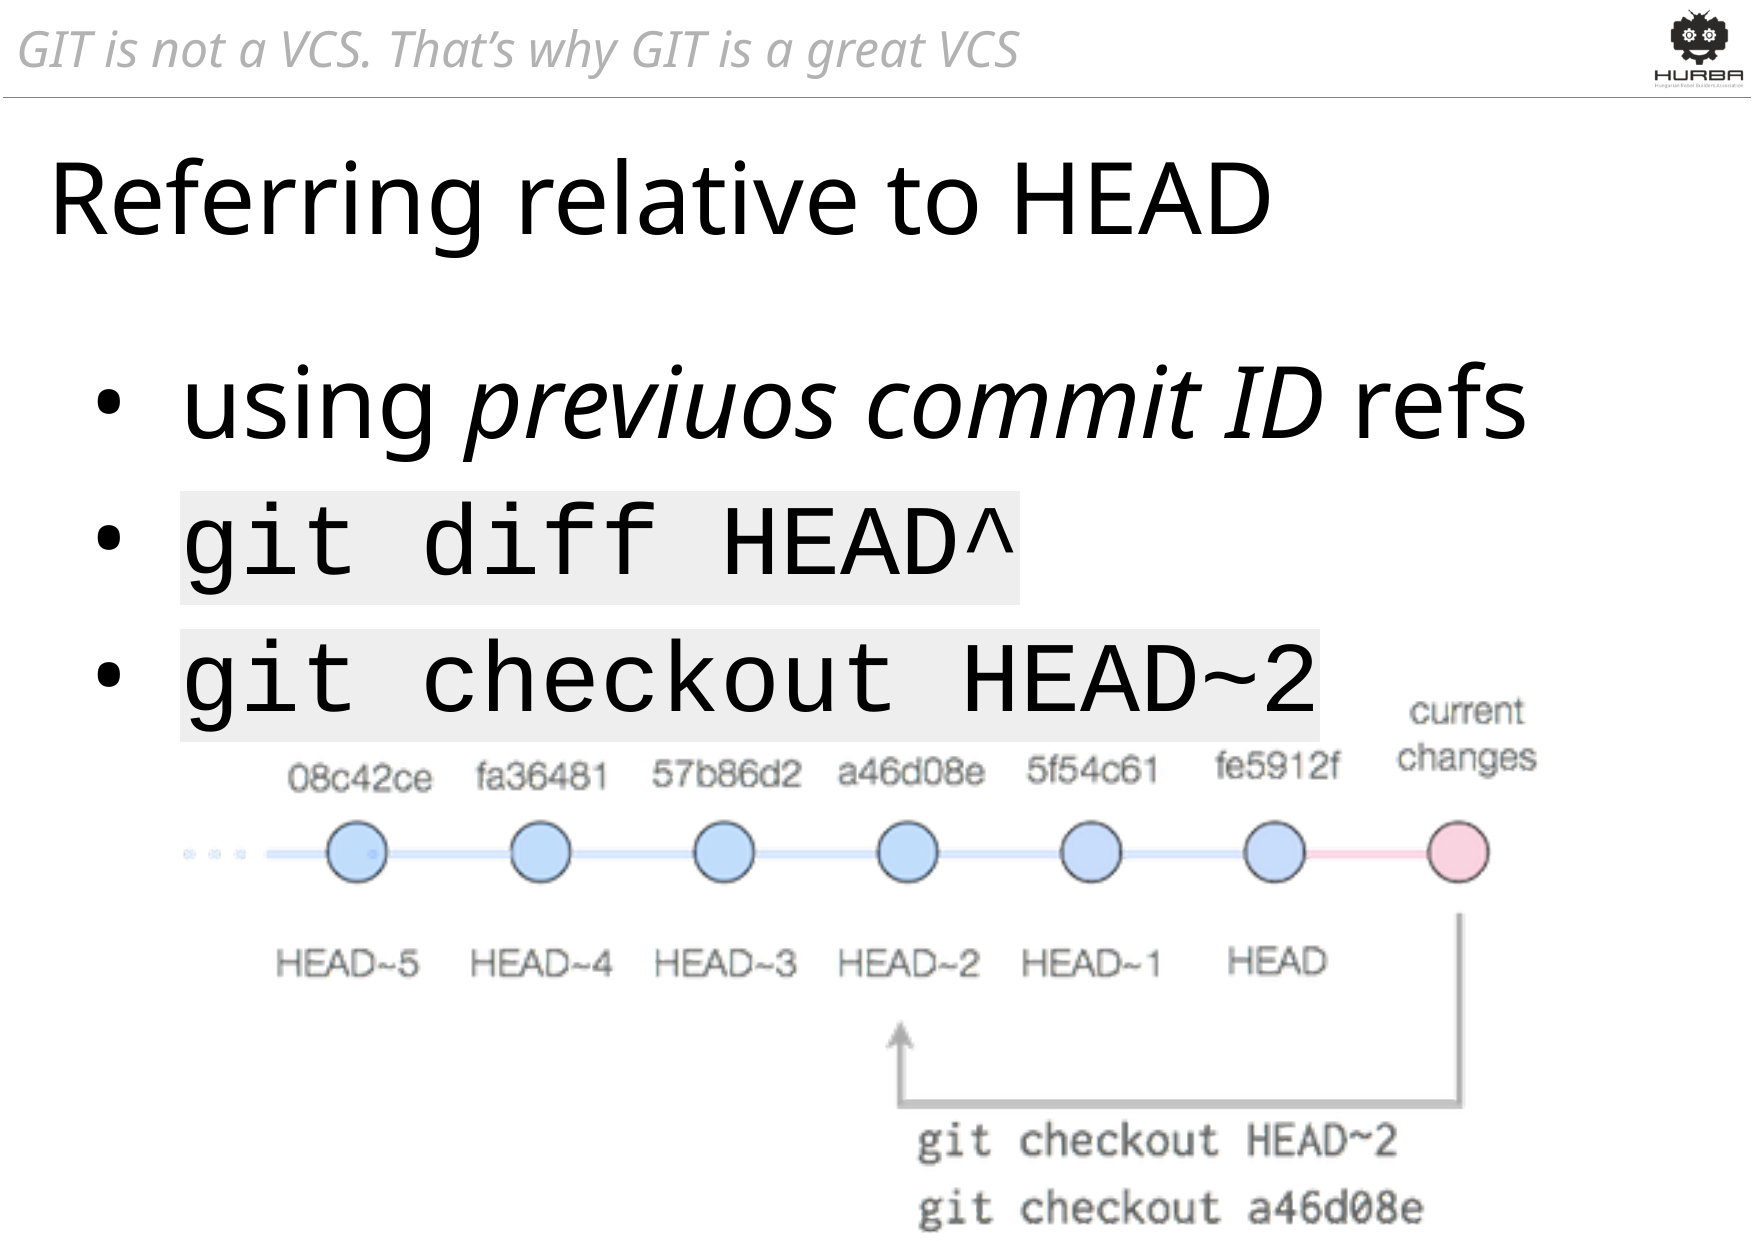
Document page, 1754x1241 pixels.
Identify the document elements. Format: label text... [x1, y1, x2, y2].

picture [196, 679, 222, 704]
picture [1099, 679, 1121, 685]
text • git checkout HEAD~2 [3, 605, 1751, 742]
picture [736, 679, 764, 705]
picture [167, 679, 1548, 1241]
text • using previuos commit ID refs [3, 332, 1751, 468]
text Referring relative to HEAD [3, 127, 1751, 263]
picture [1157, 679, 1185, 703]
picture [1644, 3, 1754, 102]
text • git diff HEAD^ [3, 468, 1751, 605]
picture [798, 679, 822, 705]
